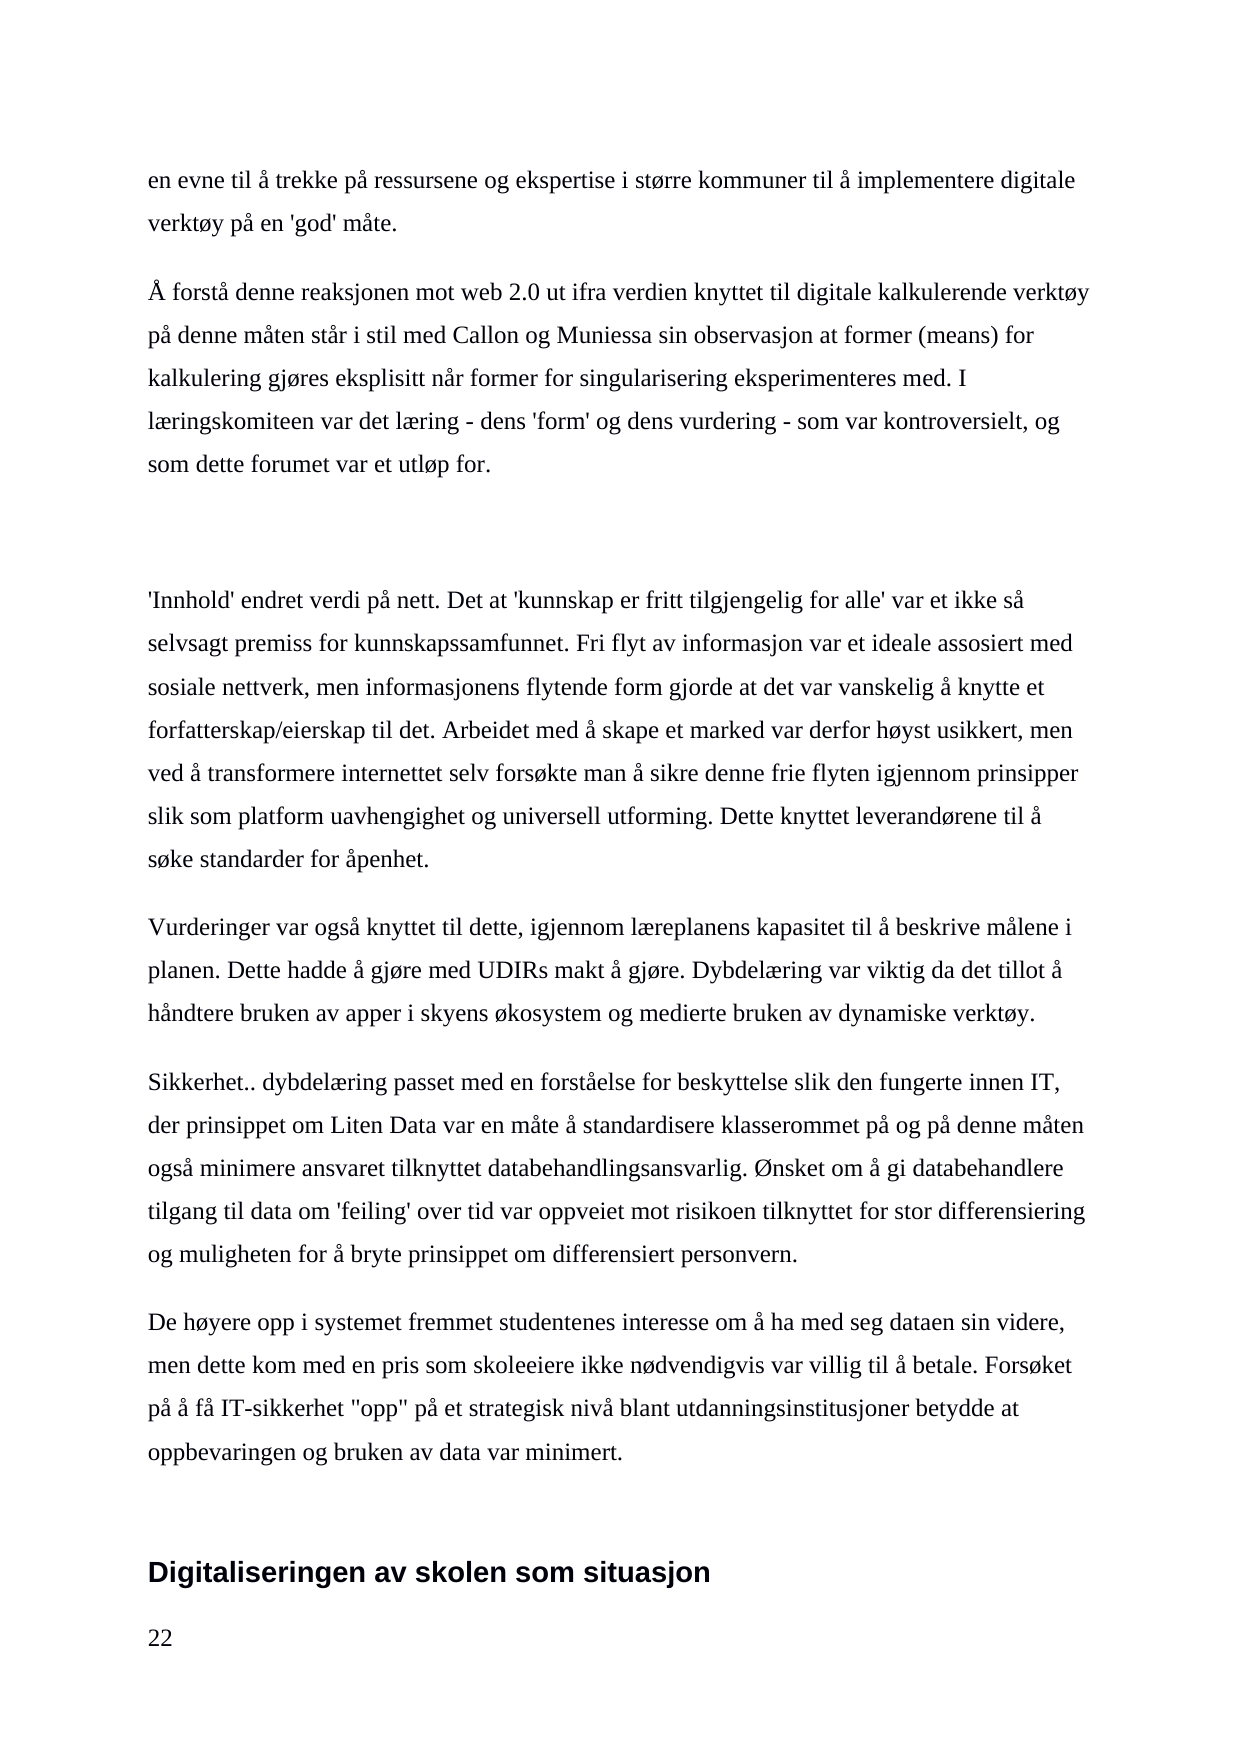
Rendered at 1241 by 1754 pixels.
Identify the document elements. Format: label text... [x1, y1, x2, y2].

text en evne til å trekke på ressursene og ekspertise i større kommuner til å implementere digitale verktøy på en 'god' måte. [148, 165, 1092, 237]
text 'Innhold' endret verdi på nett. Det at 'kunnskap er fritt tilgjengelig for alle' var et ikke så selvsagt premiss for kunnskapssamfunnet. Fri flyt av informasjon var et ideale assosiert med sosiale nettverk, men informasjonens flytende form gjorde at det var vanskelig å knytte et forfatterskap/eierskap til det. Arbeidet med å skape et marked var derfor høyst usikkert, men ved å transformere internettet selv forsøkte man å sikre denne frie flyten igjennom prinsipper slik som platform uavhengighet og universell utforming. Dette knyttet leverandørene til å søke standarder for åpenhet. [148, 585, 1092, 873]
text Vurderinger var også knyttet til dette, igjennom læreplanens kapasitet til å beskrive målene i planen. Dette hadde å gjøre med UDIRs makt å gjøre. Dybdelæring var viktig da det tillot å håndtere bruken av apper i skyens økosystem og medierte bruken av dynamiske verktøy. [148, 912, 1092, 1027]
text De høyere opp i systemet fremmet studentenes interesse om å ha med seg dataen sin videre, men dette kom med en pris som skoleeiere ikke nødvendigvis var villig til å betale. Forsøket på å få IT-sikkerhet "opp" på et strategisk nivå blant utdanningsinstitusjoner betydde at oppbevaringen og bruken av data var minimert. [148, 1307, 1092, 1465]
text Å forstå denne reaksjonen mot web 2.0 ut ifra verdien knyttet til digitale kalkulerende verktøy på denne måten står i stil med Callon og Muniessa sin observasjon at former (means) for kalkulering gjøres eksplisitt når former for singularisering eksperimenteres med. I læringskomiteen var det læring - dens 'form' og dens vurdering - som var kontroversielt, og som dette forumet var et utløp for. [148, 277, 1092, 478]
text Sikkerhet.. dybdelæring passet med en forståelse for beskyttelse slik den fungerte innen IT, der prinsippet om Liten Data var en måte å standardisere klasserommet på og på denne måten også minimere ansvaret tilknyttet databehandlingsansvarlig. Ønsket om å gi databehandlere tilgang til data om 'feiling' over tid var oppveiet mot risikoen tilknyttet for stor differensiering og muligheten for å bryte prinsippet om differensiert personvern. [148, 1067, 1092, 1268]
subtitle Digitaliseringen av skolen som situasjon [148, 1555, 1092, 1588]
